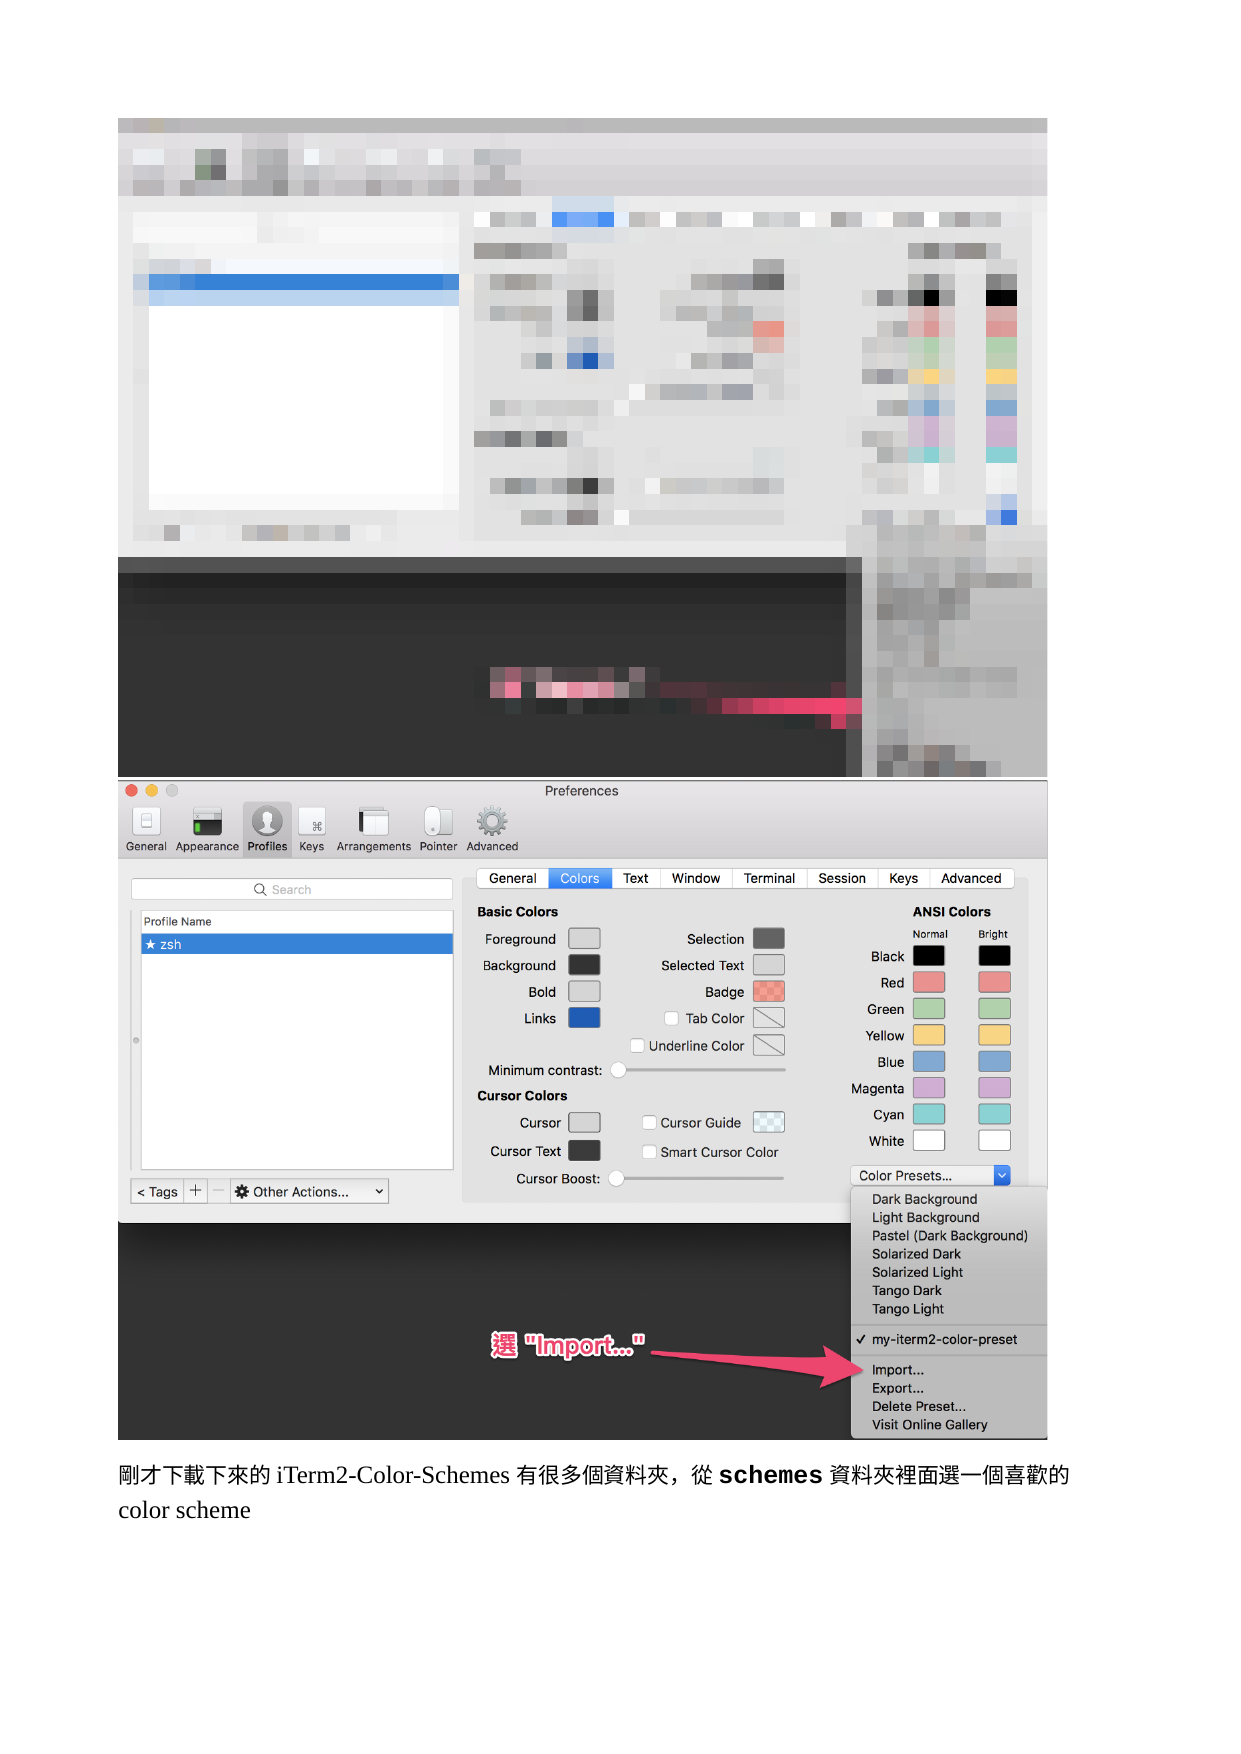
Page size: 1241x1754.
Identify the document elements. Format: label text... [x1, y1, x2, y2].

picture [118, 118, 1048, 777]
text 剛才下載下來的 iTerm2-Color-Schemes 有很多個資料夾，從 schemes 資料夾裡面選一個喜歡的 color scheme [118, 1458, 1122, 1524]
picture [118, 780, 1048, 1440]
